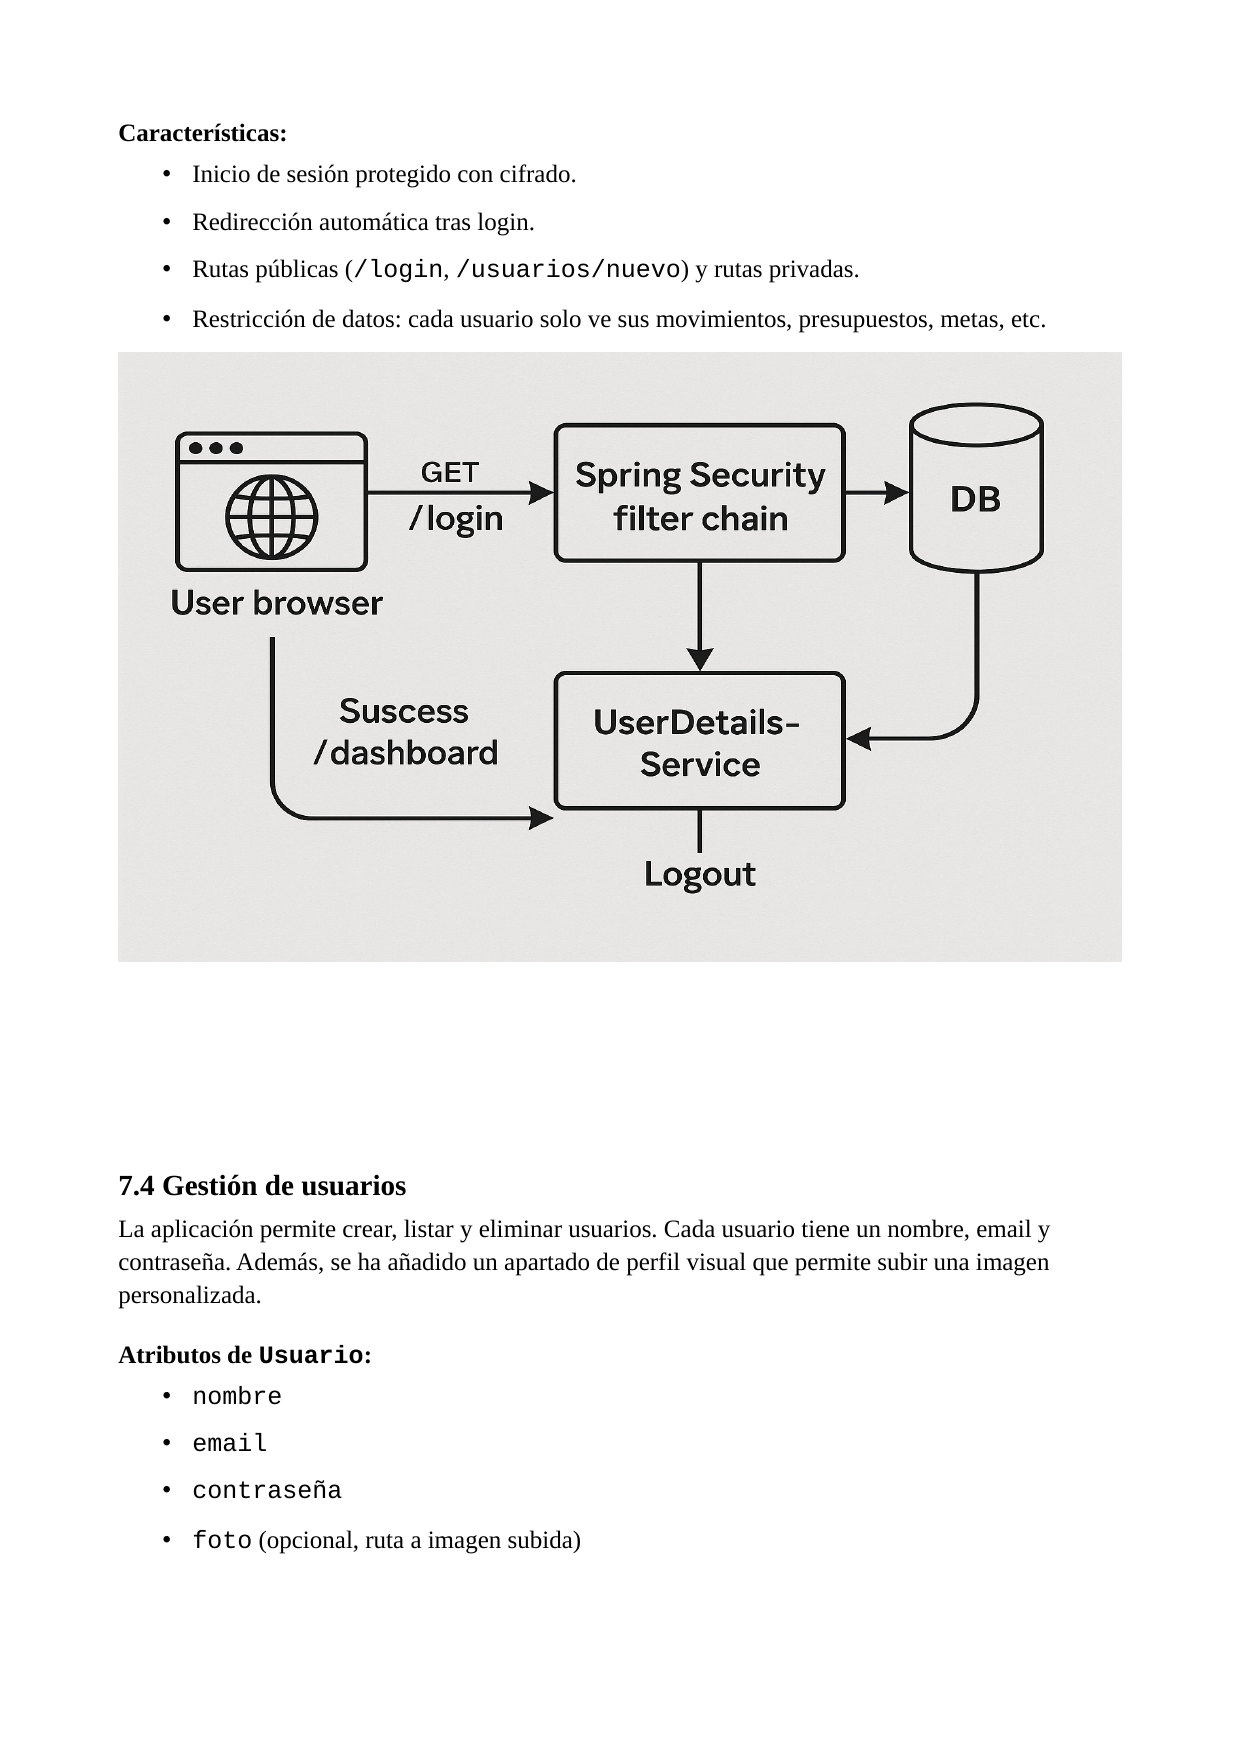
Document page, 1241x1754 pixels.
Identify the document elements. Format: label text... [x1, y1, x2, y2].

list contraseña [162, 1478, 1122, 1506]
list foto (opcional, ruta a imagen subida) [162, 1525, 1122, 1556]
list nombre [162, 1384, 1122, 1412]
picture [118, 352, 1123, 962]
list Restricción de datos: cada usuario solo ve sus movimientos, presupuestos, metas, etc. [162, 304, 1122, 333]
text La aplicación permite crear, listar y eliminar usuarios. Cada usuario tiene un nombre, email y contraseña. Además, se ha añadido un apartado de perfil visual que permite subir una imagen personalizada. [118, 1214, 1122, 1309]
list Inicio de sesión protegido con cifrado. [162, 159, 1122, 188]
list Redirección automática tras login. [162, 207, 1122, 236]
list Rutas públicas (/login, /usuarios/nuevo) y rutas privadas. [162, 254, 1122, 285]
subtitle Atributos de Usuario: [118, 1340, 1122, 1371]
subtitle Características: [118, 118, 1122, 147]
list email [162, 1431, 1122, 1459]
subtitle 7.4 Gestión de usuarios [118, 1168, 1122, 1202]
